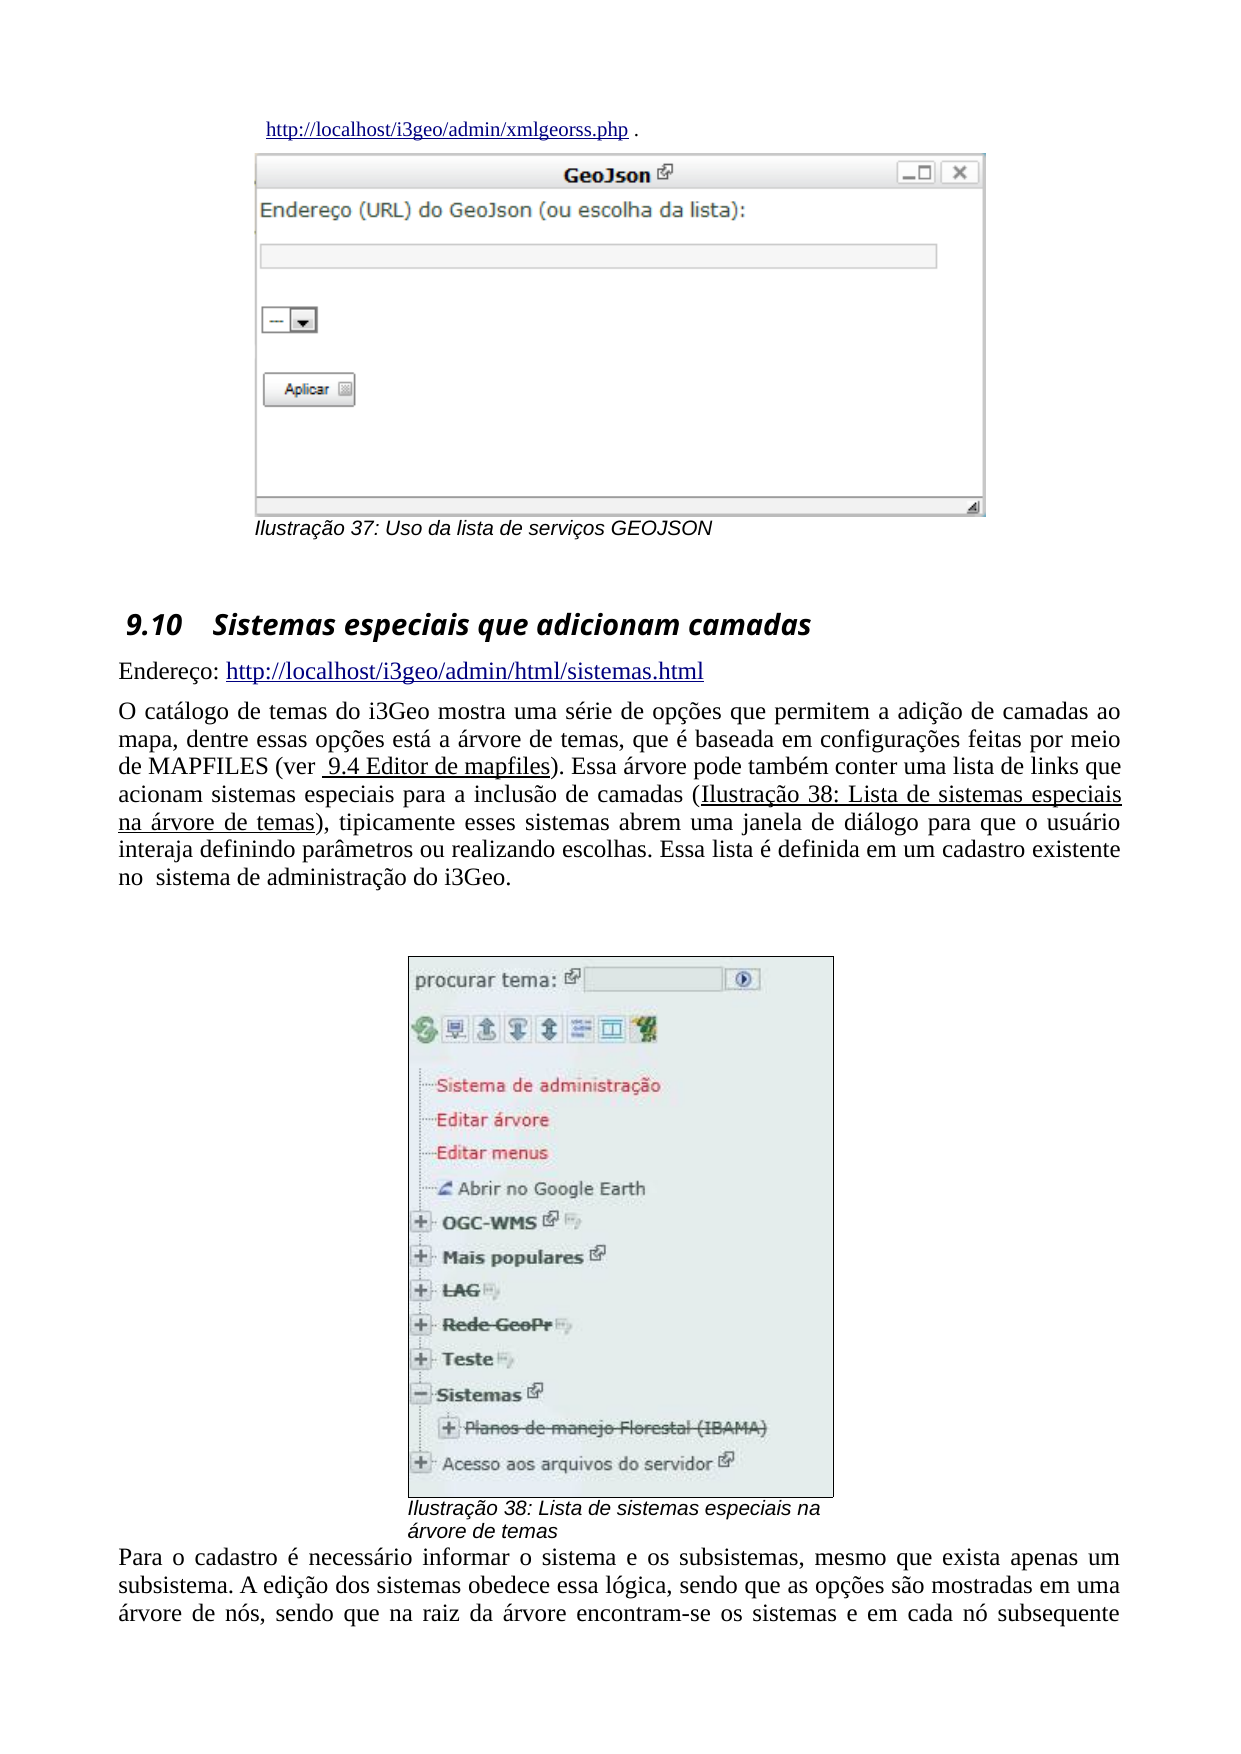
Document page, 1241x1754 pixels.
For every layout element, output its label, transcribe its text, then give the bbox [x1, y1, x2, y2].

picture [254, 153, 986, 517]
text Endereço: http://localhost/i3geo/admin/html/sistemas.html [118, 657, 1122, 684]
list Erro: Origem da referência não encontrada - links que acessam serviços GEOJSON (formato de representação de dados utilizado pela linguagem Javascript principalmente). O ícone que acessa a lista é mostrado no catálogo de temas e é apresentada como uma janela onde o usuário pode digitar um outro endereço (Ilustração 37: Uso da lista de serviços GEOJSON). A lista pode ser obtida no endereço: http://localhost/i3geo/admin/xmlgeorss.php . [228, 118, 1122, 141]
text O catálogo de temas do i3Geo mostra uma série de opções que permitem a adição de camadas ao mapa, dentre essas opções está a árvore de temas, que é baseada em configurações feitas por meio de MAPFILES (ver 9.4Editor de mapfiles). Essa árvore pode também conter uma lista de links que acionam sistemas especiais para a inclusão de camadas (Ilustração 38: Lista de sistemas especiais na árvore de temas), tipicamente esses sistemas abrem uma janela de diálogo para que o usuário interaja definindo parâmetros ou realizando escolhas. Essa lista é definida em um cadastro existente no sistema de administração do i3Geo. [118, 697, 1122, 891]
text Ilustração 37: Uso da lista de serviços GEOJSON [254, 517, 986, 539]
text Para o cadastro é necessário informar o sistema e os subsistemas, mesmo que exista apenas um subsistema. A edição dos sistemas obedece essa lógica, sendo que as opções são mostradas em uma árvore de nós, sendo que na raiz da árvore encontram-se os sistemas e em cada nó subsequente encontram-se os subsistemas (Ilustração 39: Árvore de sistemas). [118, 944, 1122, 1626]
picture [409, 957, 833, 1497]
subtitle Sistemas especiais que adicionam camadas [118, 605, 1122, 644]
text Ilustração 38: Lista de sistemas especiais na árvore de temas [407, 1497, 832, 1543]
